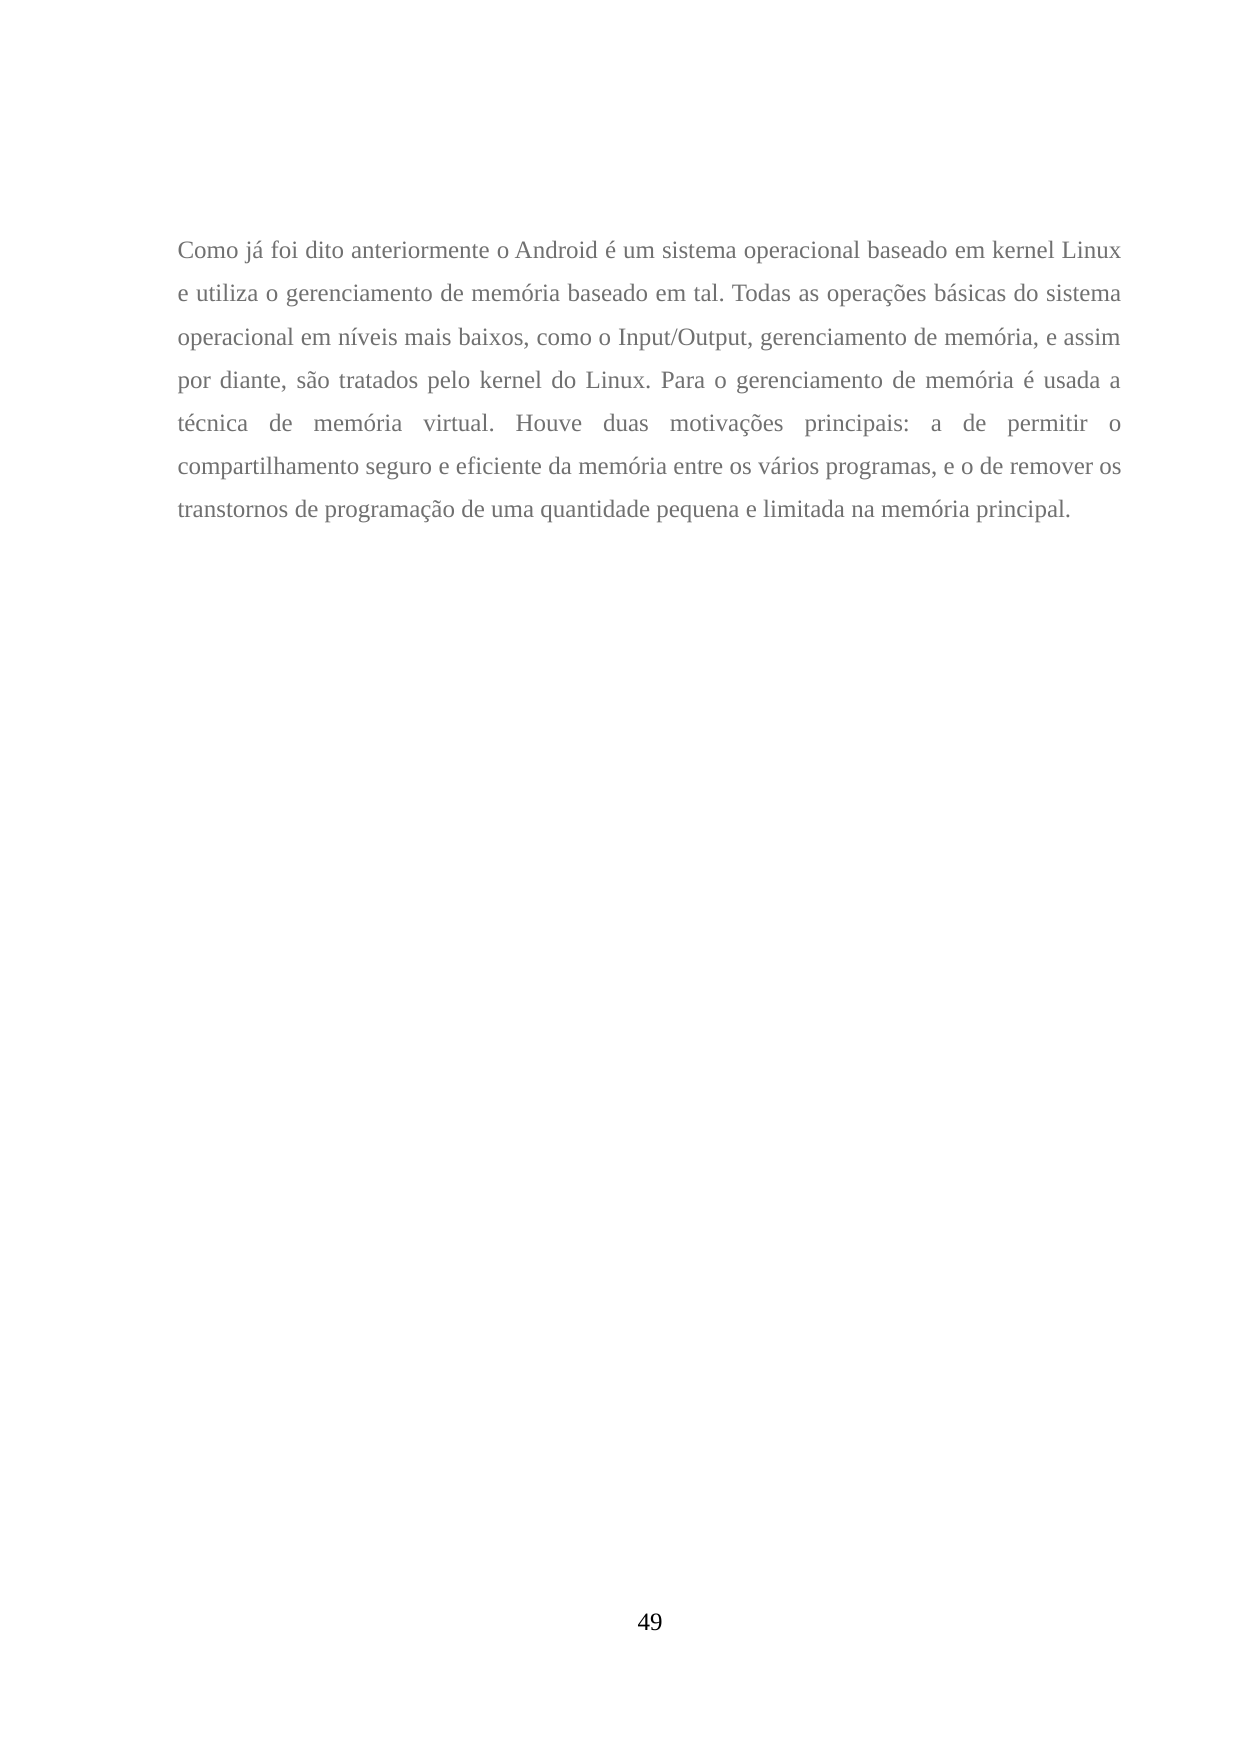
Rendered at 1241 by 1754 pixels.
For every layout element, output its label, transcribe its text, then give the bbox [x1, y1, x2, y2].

text Como já foi dito anteriormente o Android é um sistema operacional baseado em kernel Linux e utiliza o gerenciamento de memória baseado em tal. Todas as operações básicas do sistema operacional em níveis mais baixos, como o Input/Output, gerenciamento de memória, e assim por diante, são tratados pelo kernel do Linux. Para o gerenciamento de memória é usada a técnica de memória virtual. Houve duas motivações principais: a de permitir o compartilhamento seguro e eficiente da memória entre os vários programas, e o de remover os transtornos de programação de uma quantidade pequena e limitada na memória principal. [177, 235, 1122, 523]
